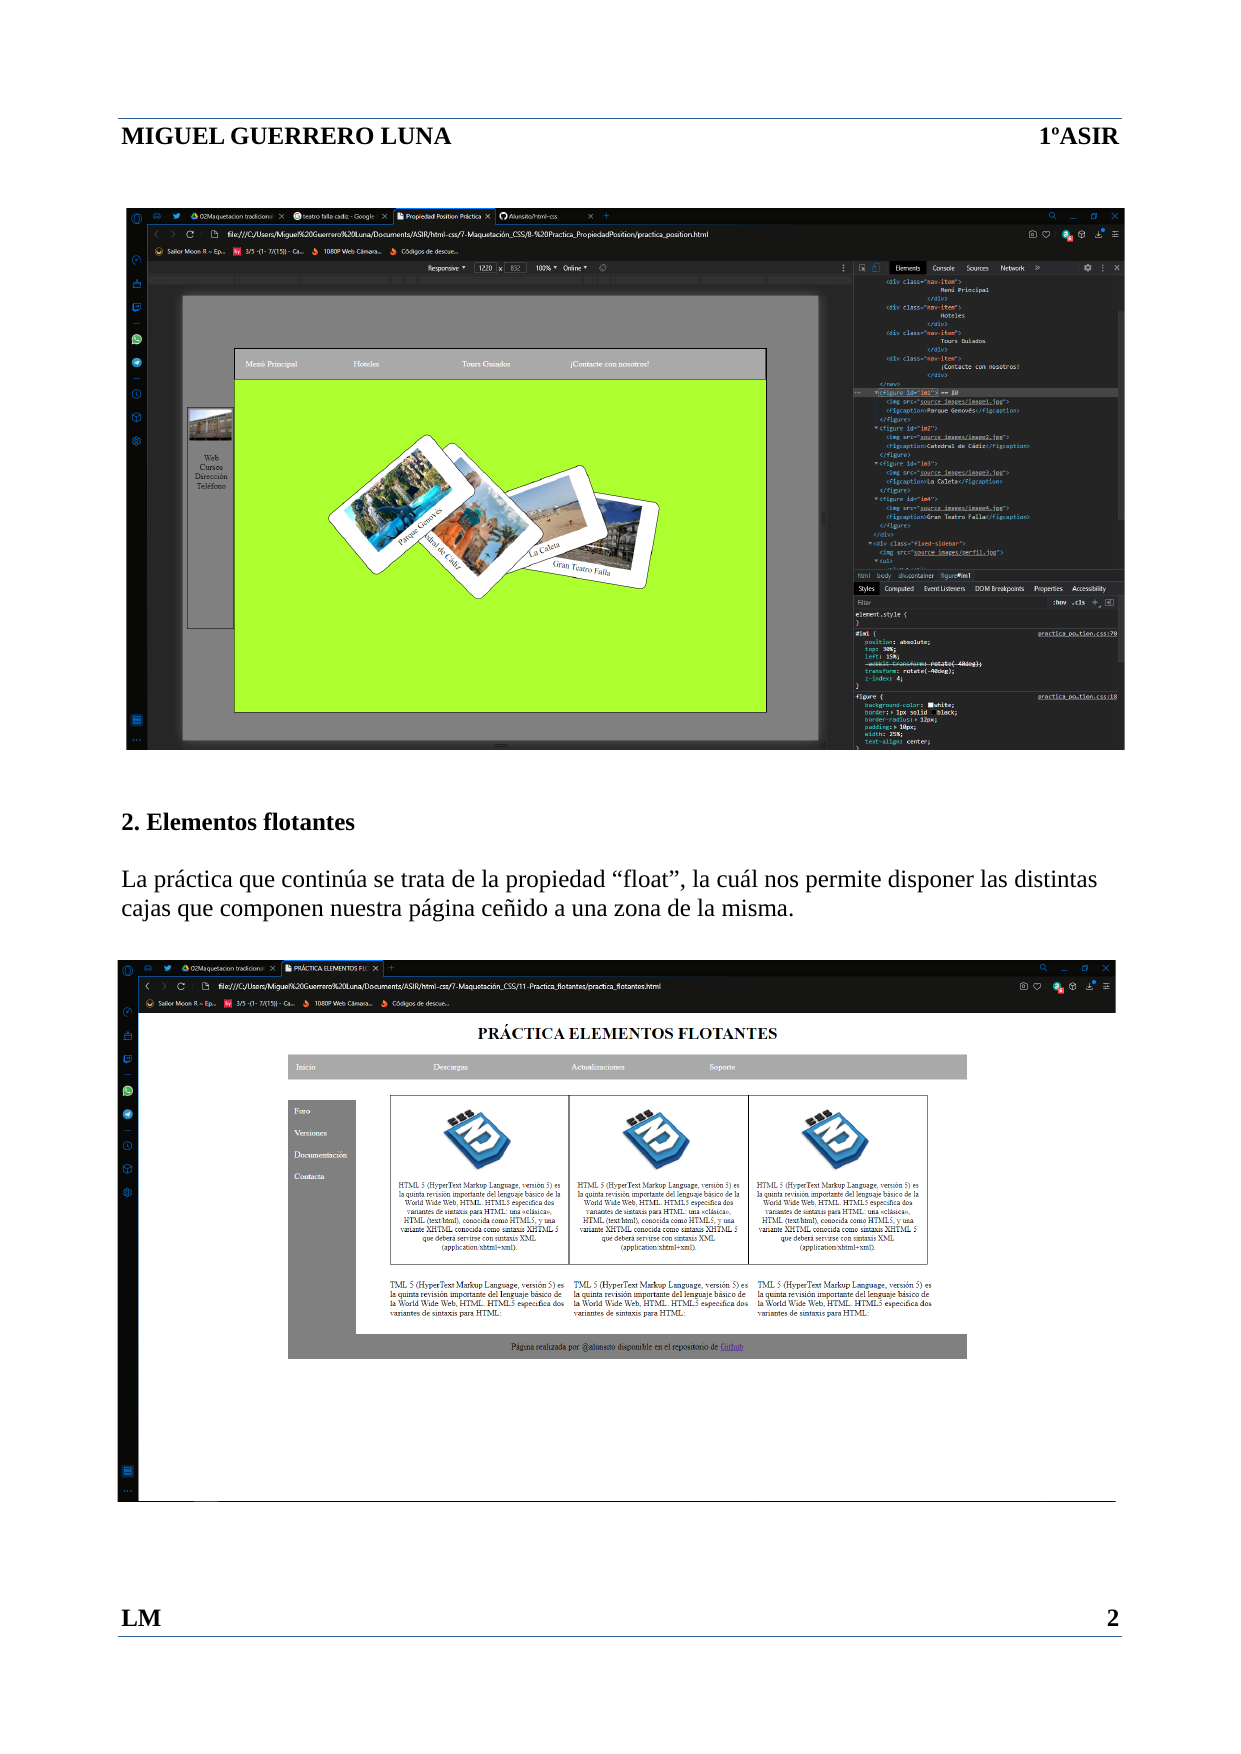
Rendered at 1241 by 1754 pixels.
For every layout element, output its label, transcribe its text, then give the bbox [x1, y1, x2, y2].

picture [126, 208, 1125, 750]
text 2. Elementos flotantes [121, 807, 1119, 836]
text La práctica que continúa se trata de la propiedad “float”, la cuál nos permite disponer las distintas cajas que componen nuestra página ceñido a una zona de la misma. [121, 864, 1119, 922]
picture [117, 960, 1116, 1502]
